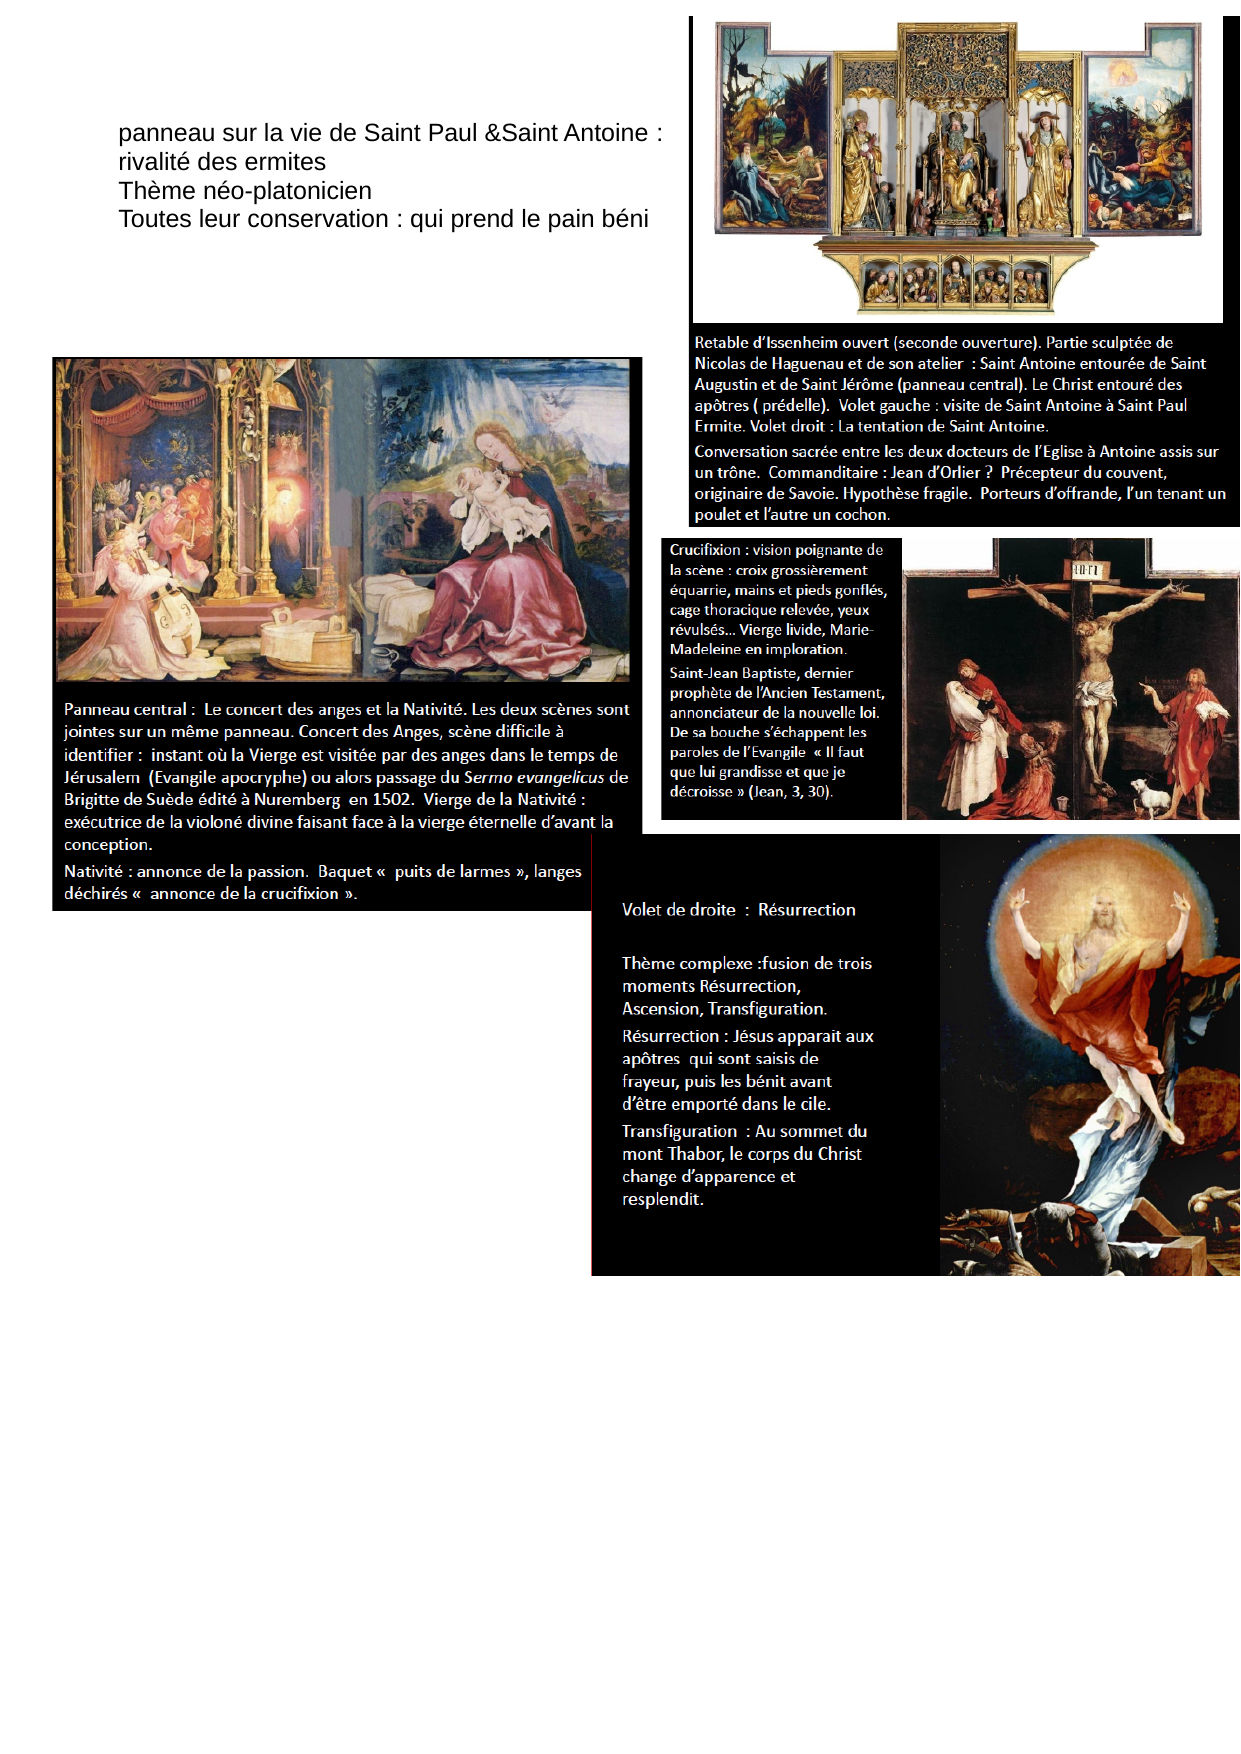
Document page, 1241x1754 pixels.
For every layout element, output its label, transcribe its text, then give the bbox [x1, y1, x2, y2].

text Toutes leur conservation : qui prend le pain béni [118, 204, 688, 233]
picture [688, 16, 1240, 527]
text panneau sur la vie de Saint Paul &Saint Antoine : rivalité des ermites [118, 118, 688, 176]
picture [661, 538, 1240, 820]
text Thème néo-platonicien [118, 176, 688, 204]
picture [52, 357, 1240, 1276]
